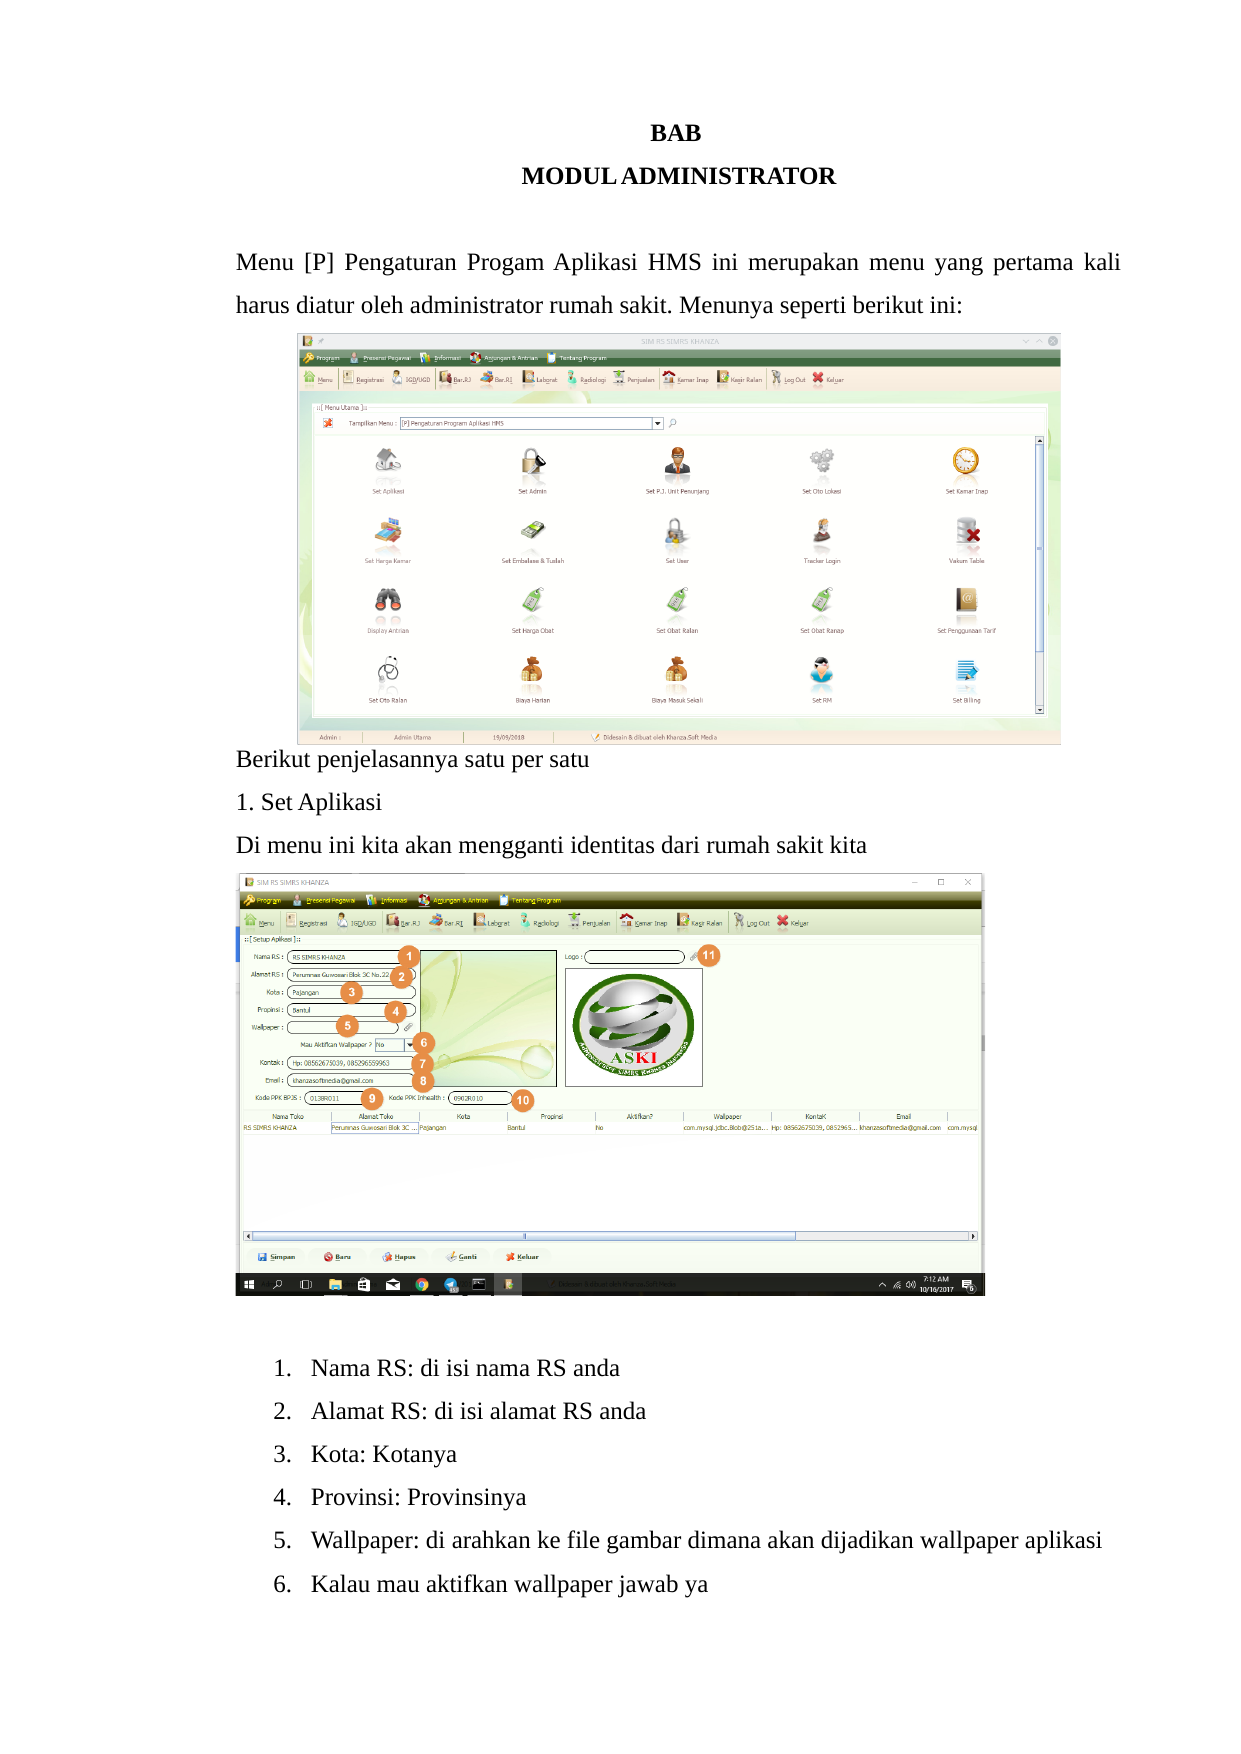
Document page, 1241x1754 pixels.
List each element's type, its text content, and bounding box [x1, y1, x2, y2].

list Kalau mau aktifkan wallpaper jawab ya [273, 1569, 1122, 1597]
list Nama RS: di isi nama RS anda [273, 1353, 1122, 1382]
text Berikut penjelasannya satu per satu [236, 377, 1122, 773]
list 1. Set Aplikasi [236, 787, 1122, 816]
picture [297, 333, 1061, 745]
list Wallpaper: di arahkan ke file gambar dimana akan dijadikan wallpaper aplikasi [273, 1526, 1122, 1554]
list Alamat RS: di isi alamat RS anda [273, 1396, 1122, 1425]
picture [235, 873, 986, 1296]
text BAB [236, 118, 1122, 147]
text Di menu ini kita akan mengganti identitas dari rumah sakit kita [236, 831, 1122, 859]
text Menu [P] Pengaturan Progam Aplikasi HMS ini merupakan menu yang pertama kali harus diatur oleh administrator rumah sakit. Menunya seperti berikut ini: [236, 247, 1122, 319]
list Provinsi: Provinsinya [273, 1482, 1122, 1511]
text MODUL ADMINISTRATOR [236, 161, 1122, 190]
list Kota: Kotanya [273, 1439, 1122, 1468]
